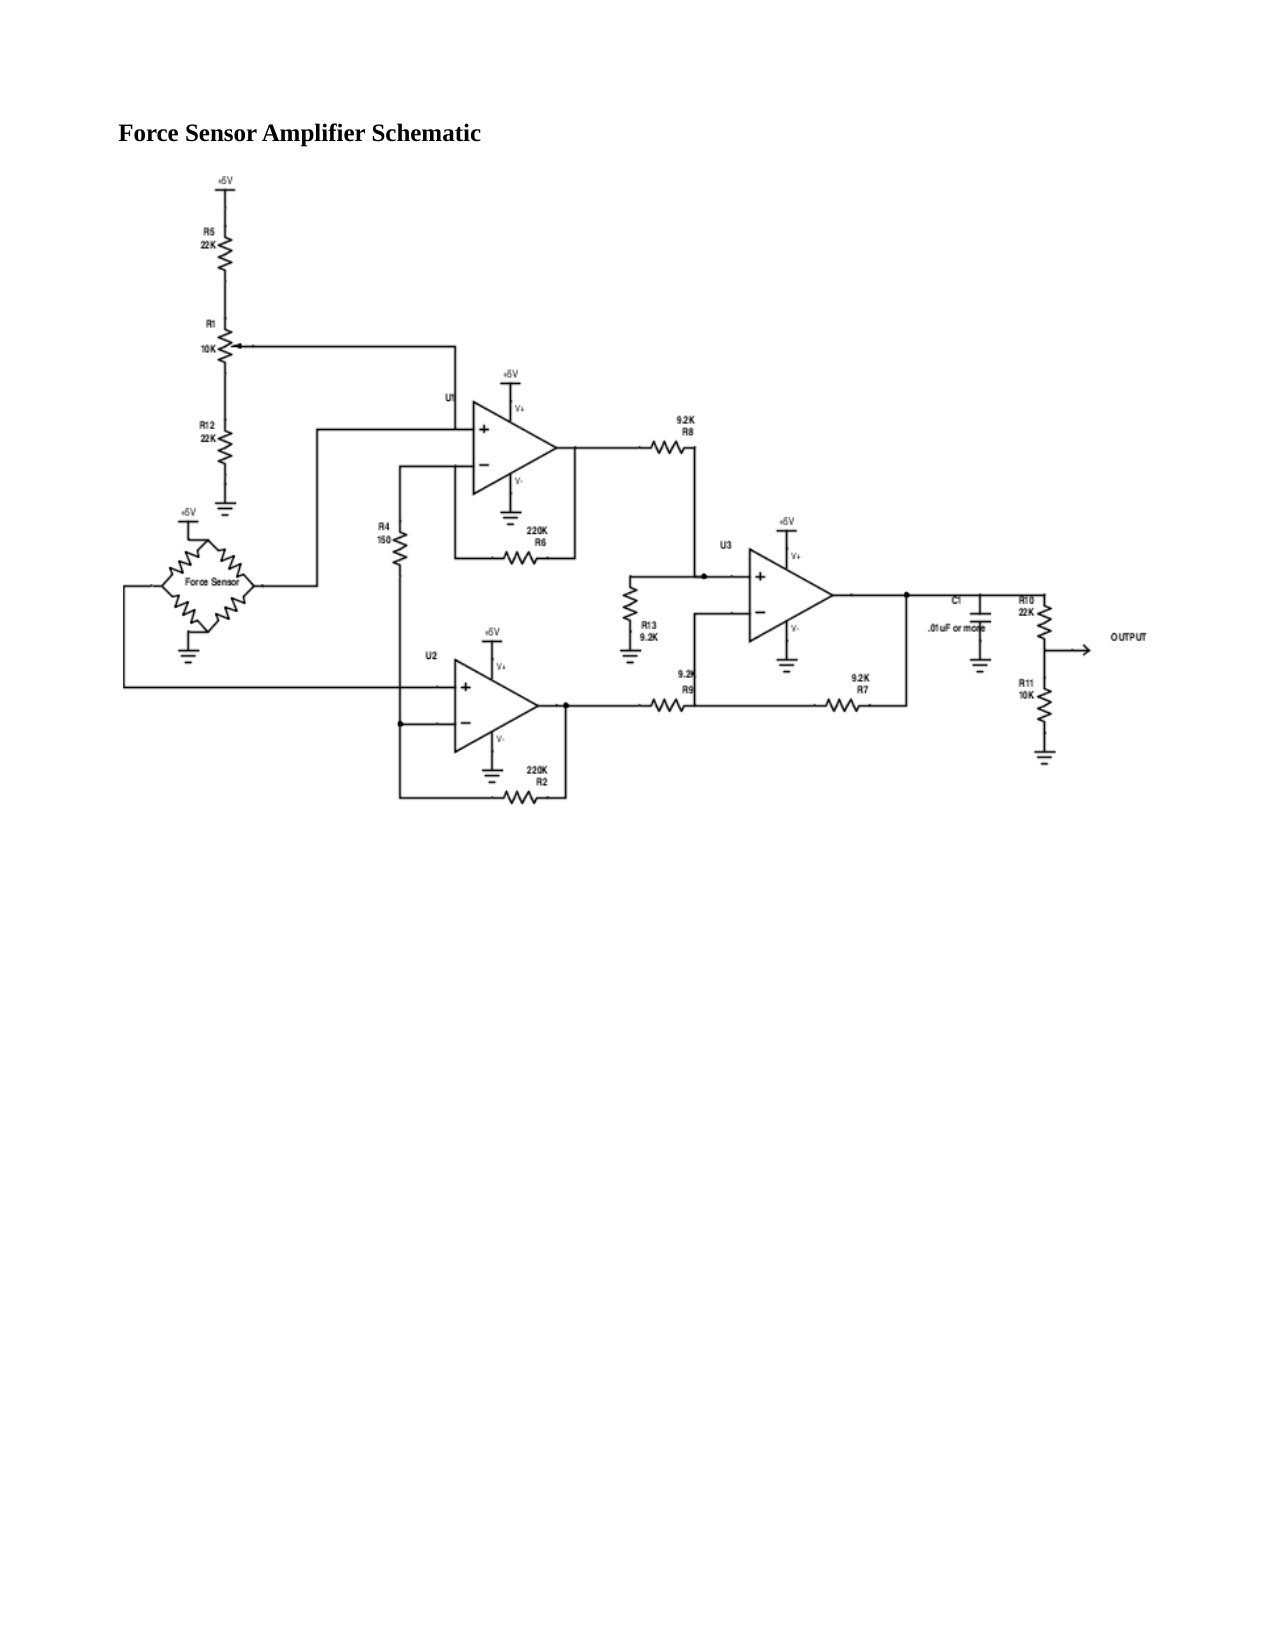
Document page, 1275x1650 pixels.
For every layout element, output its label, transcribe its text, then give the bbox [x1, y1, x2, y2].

picture [118, 175, 1157, 812]
text Force Sensor Amplifier Schematic [118, 118, 1157, 147]
